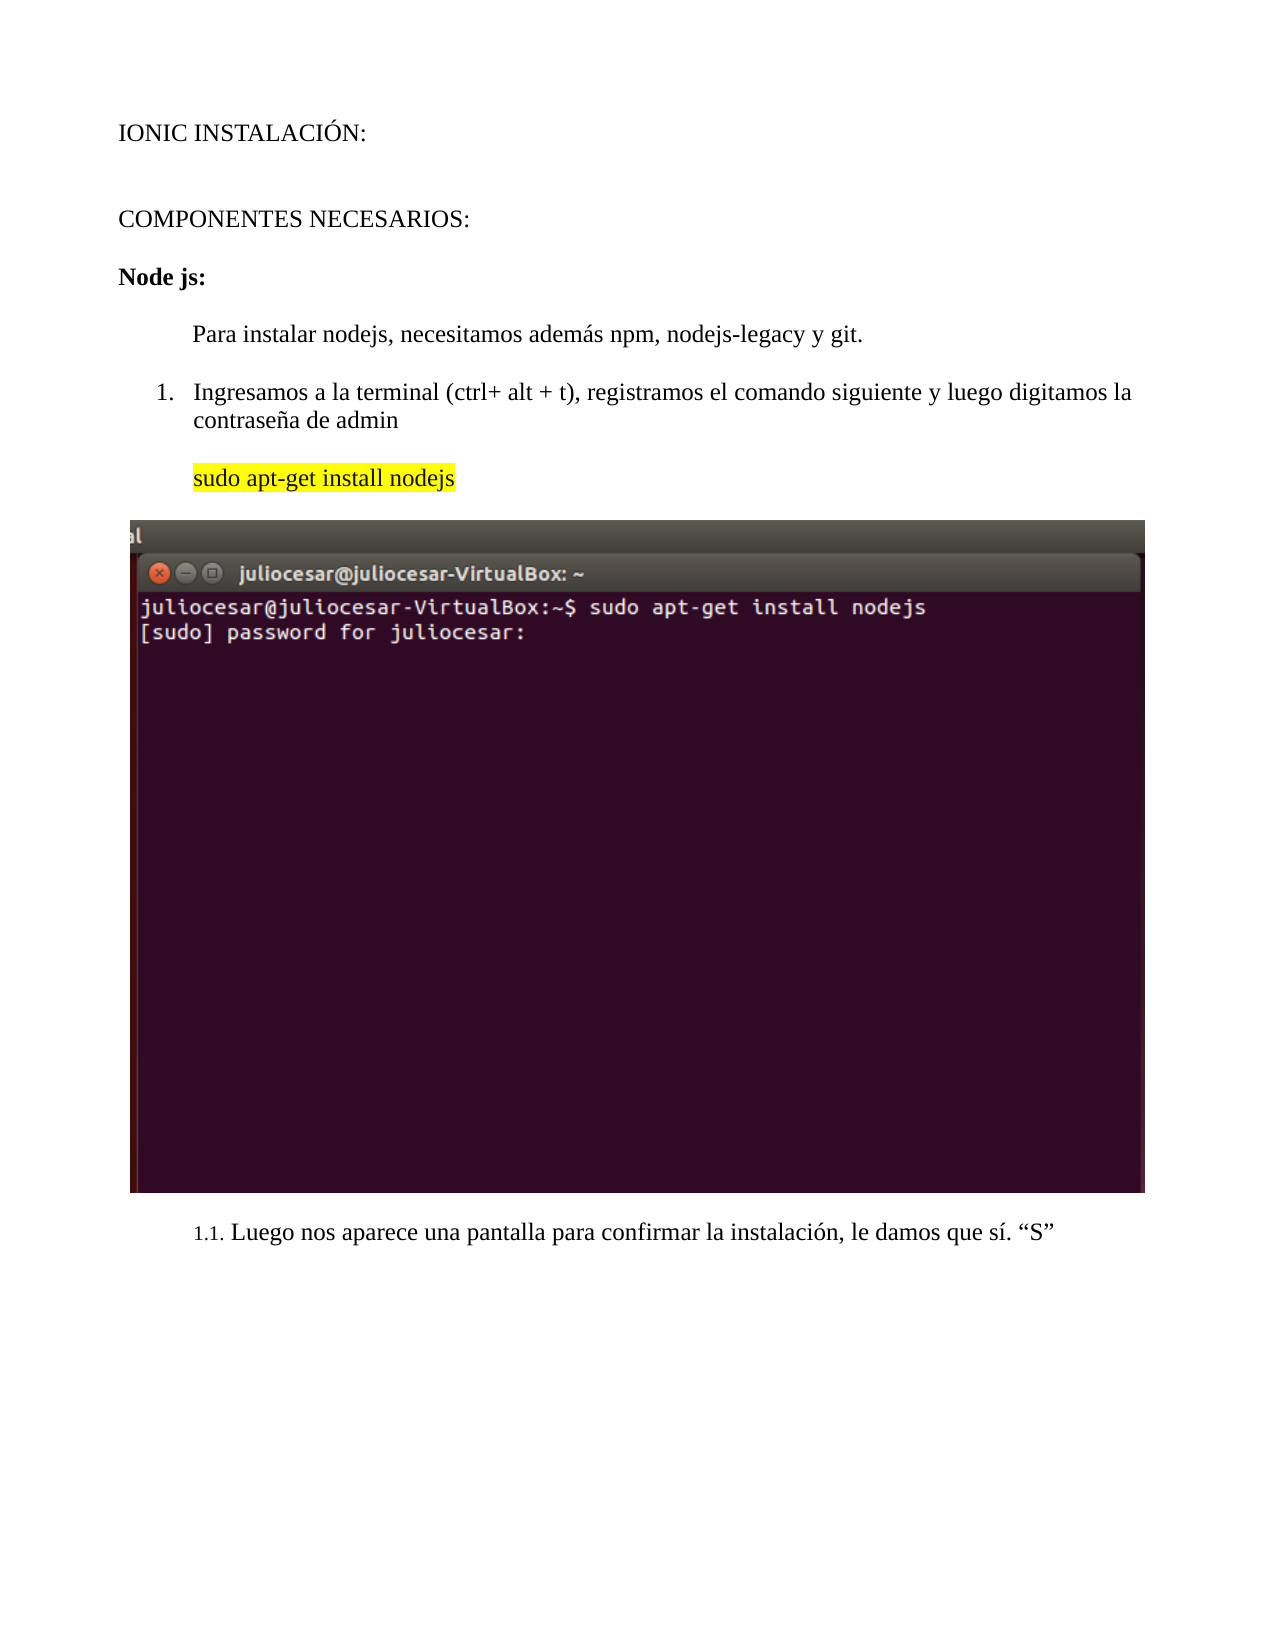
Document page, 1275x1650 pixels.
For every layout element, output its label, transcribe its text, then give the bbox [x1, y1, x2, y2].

list Luego nos aparece una pantalla para confirmar la instalación, le damos que sí. “S” [193, 1217, 1157, 1245]
text IONIC INSTALACIÓN: [118, 118, 1157, 147]
text Node js: [118, 262, 1157, 291]
list sudo apt-get install nodejs [156, 463, 1157, 492]
text Para instalar nodejs, necesitamos además npm, nodejs-legacy y git. [118, 319, 1157, 348]
text COMPONENTES NECESARIOS: [118, 204, 1157, 233]
picture [130, 520, 1145, 1193]
list Ingresamos a la terminal (ctrl+ alt + t), registramos el comando siguiente y luego digitamos la contraseña de admin [156, 377, 1157, 434]
